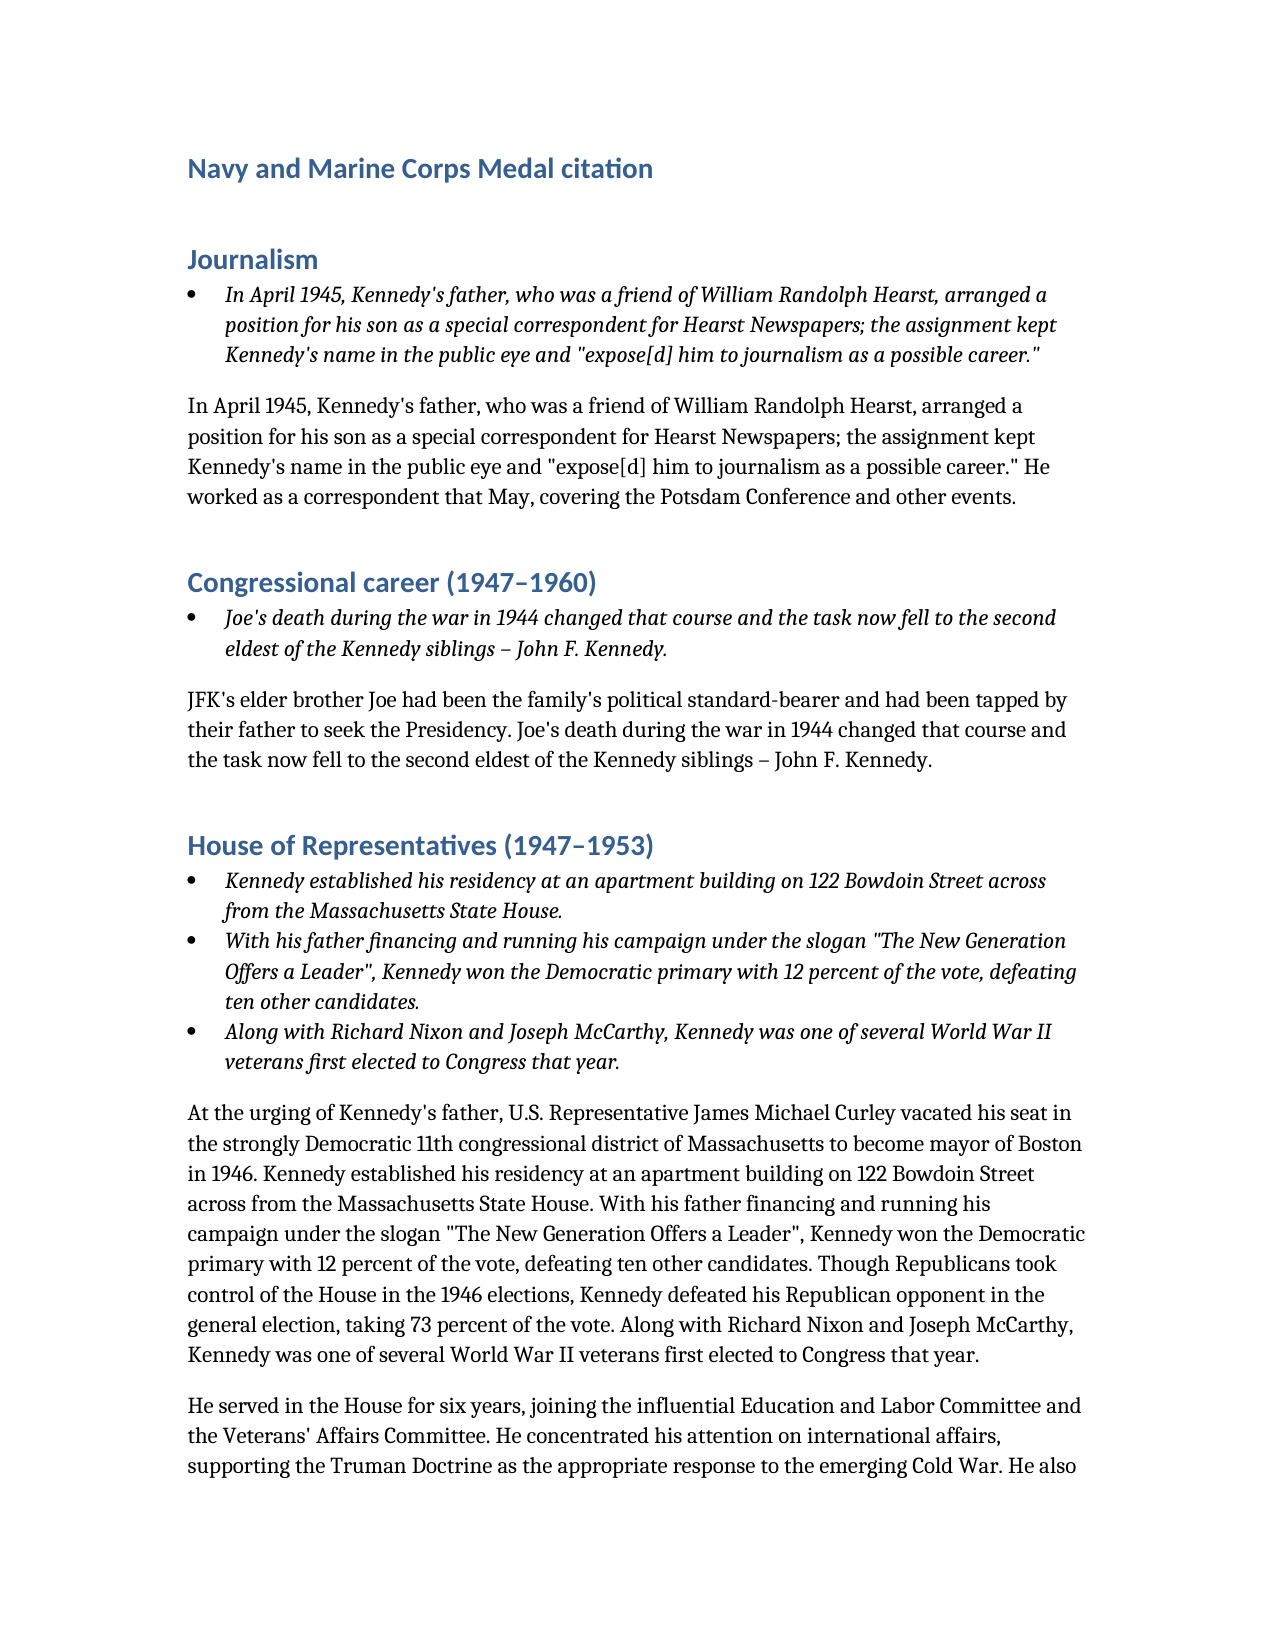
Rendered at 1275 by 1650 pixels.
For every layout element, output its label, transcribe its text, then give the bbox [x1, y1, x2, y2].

subtitle Journalism [187, 241, 1087, 277]
list Kennedy established his residency at an apartment building on 122 Bowdoin Street across from the Massachusetts State House. [187, 868, 1087, 924]
list With his father financing and running his campaign under the slogan "The New Generation Offers a Leader", Kennedy won the Democratic primary with 12 percent of the vote, defeating ten other candidates. [187, 928, 1087, 1015]
text He served in the House for six years, joining the influential Education and Labor Committee and the Veterans' Affairs Committee. He concentrated his attention on international affairs, supporting the Truman Doctrine as the appropriate response to the emerging Cold War. He also [187, 1393, 1087, 1480]
subtitle Congressional career (1947–1960) [187, 564, 1087, 600]
text In April 1945, Kennedy's father, who was a friend of William Randolph Hearst, arranged a position for his son as a special correspondent for Hearst Newspapers; the assignment kept Kennedy's name in the public eye and "expose[d] him to journalism as a possible career." He worked as a correspondent that May, covering the Potsdam Conference and other events. [187, 393, 1087, 510]
subtitle Navy and Marine Corps Medal citation [187, 150, 1087, 186]
list Along with Richard Nixon and Joseph McCarthy, Kennedy was one of several World War II veterans first elected to Congress that year. [187, 1019, 1087, 1076]
text JFK's elder brother Joe had been the family's political standard-bearer and had been tapped by their father to seek the Presidency. Joe's death during the war in 1944 changed that course and the task now fell to the second eldest of the Kennedy siblings – John F. Kennedy. [187, 686, 1087, 773]
subtitle House of Representatives (1947–1953) [187, 827, 1087, 863]
list Joe's death during the war in 1944 changed that course and the task now fell to the second eldest of the Kennedy siblings – John F. Kennedy. [187, 605, 1087, 662]
list In April 1945, Kennedy's father, who was a friend of William Randolph Hearst, arranged a position for his son as a special correspondent for Hearst Newspapers; the assignment kept Kennedy's name in the public eye and "expose[d] him to journalism as a possible career." [187, 282, 1087, 369]
text At the urging of Kennedy's father, U.S. Representative James Michael Curley vacated his seat in the strongly Democratic 11th congressional district of Massachusetts to become mayor of Boston in 1946. Kennedy established his residency at an apartment building on 122 Bowdoin Street across from the Massachusetts State House. With his father financing and running his campaign under the slogan "The New Generation Offers a Leader", Kennedy won the Democratic primary with 12 percent of the vote, defeating ten other candidates. Though Republicans took control of the House in the 1946 elections, Kennedy defeated his Republican opponent in the general election, taking 73 percent of the vote. Along with Richard Nixon and Joseph McCarthy, Kennedy was one of several World War II veterans first elected to Congress that year. [187, 1100, 1087, 1368]
